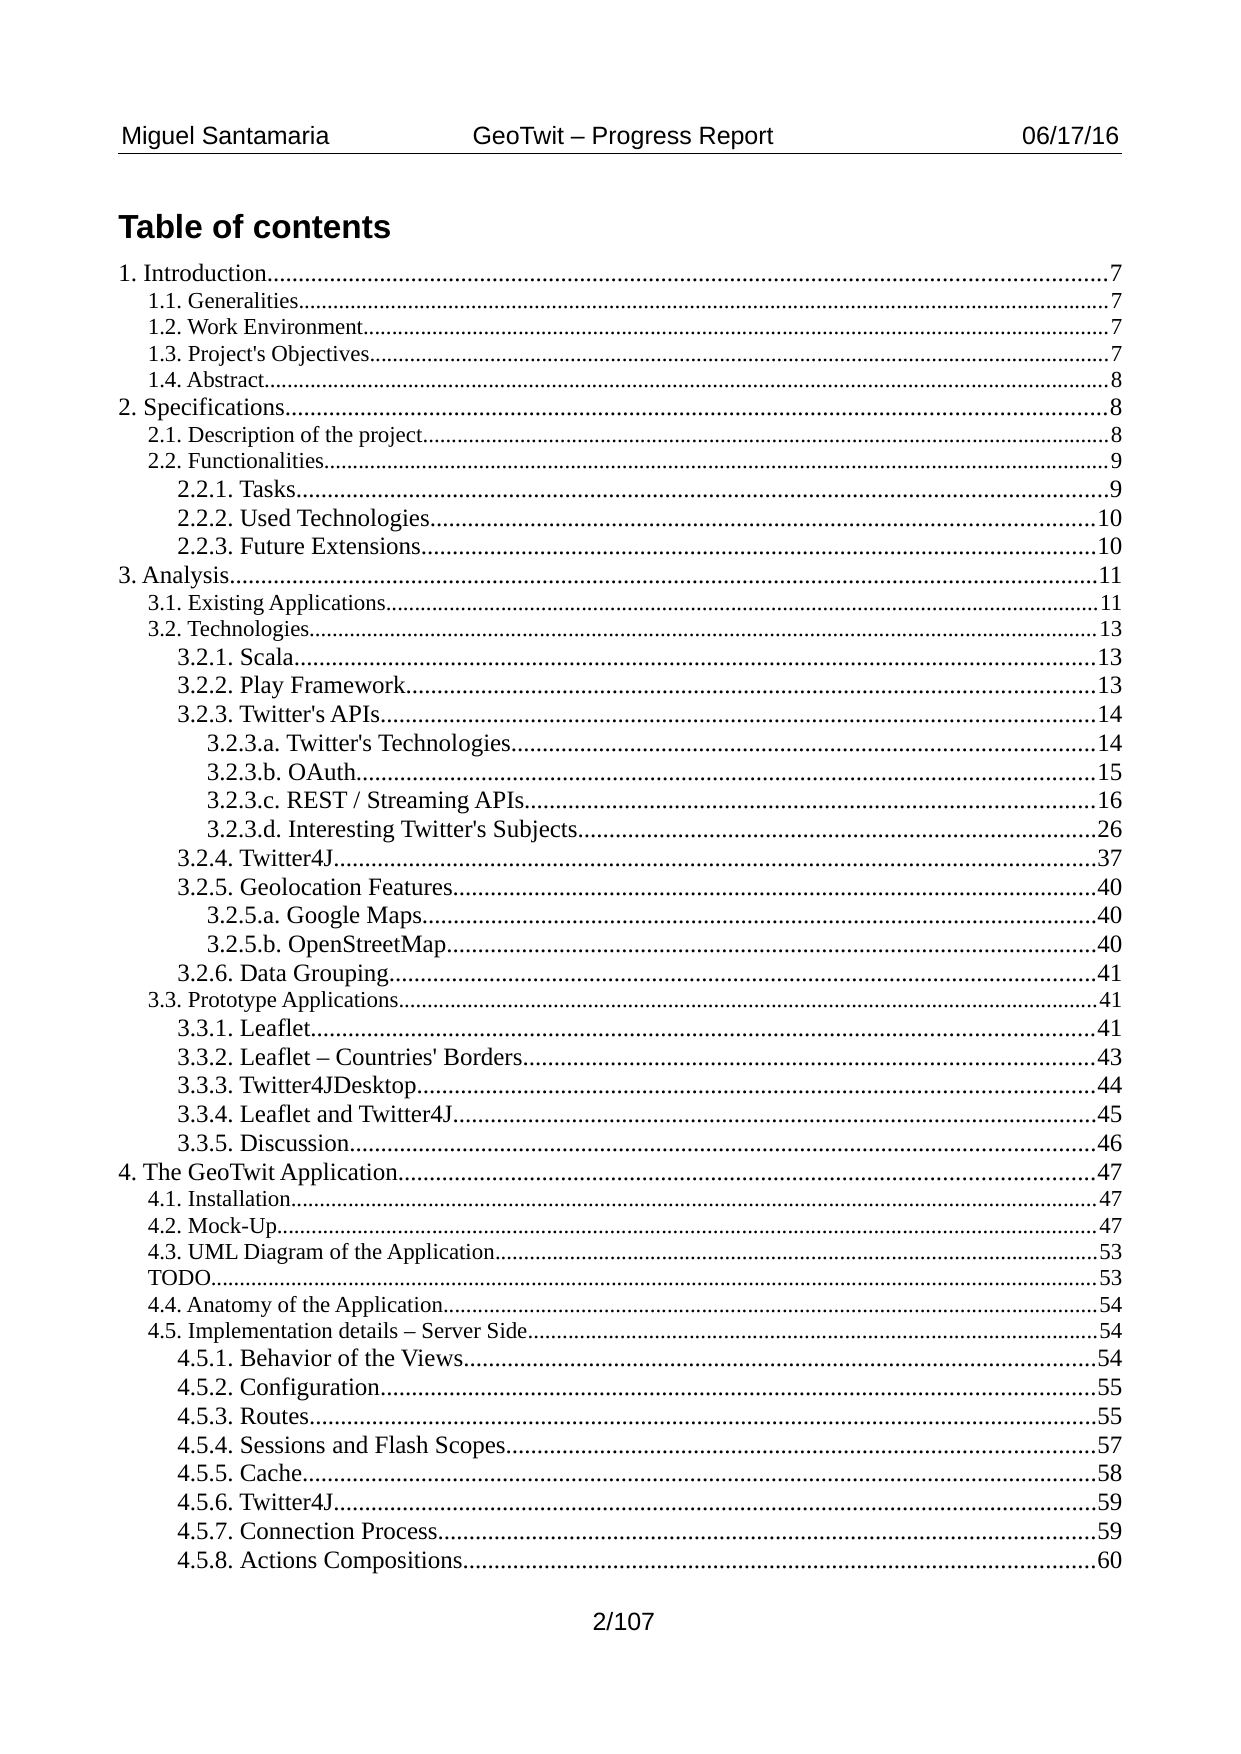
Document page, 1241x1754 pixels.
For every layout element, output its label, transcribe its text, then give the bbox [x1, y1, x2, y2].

text 3.2.5.a. Google Maps 40 [207, 900, 1122, 929]
text 3.3.1. Leaflet 41 [177, 1013, 1122, 1042]
text 3.3.4. Leaflet and Twitter4J 45 [177, 1099, 1122, 1128]
text 3.2.5.b. OpenStreetMap 40 [207, 929, 1122, 958]
text 4.5. Implementation details – Server Side 54 [148, 1317, 1122, 1343]
text 3. Analysis 11 [118, 560, 1122, 589]
text 3.2.3.a. Twitter's Technologies 14 [207, 728, 1122, 757]
text 4.5.4. Sessions and Flash Scopes 57 [177, 1430, 1122, 1458]
text 2. Specifications 8 [118, 392, 1122, 421]
text 4. The GeoTwit Application 47 [118, 1157, 1122, 1185]
text 2.2. Functionalities 9 [148, 447, 1122, 474]
text 3.2.3.d. Interesting Twitter's Subjects 26 [207, 814, 1122, 843]
text 3.2.5. Geolocation Features 40 [177, 872, 1122, 900]
text 3.2.6. Data Grouping 41 [177, 958, 1122, 987]
text 2.1. Description of the project 8 [148, 421, 1122, 447]
text 3.2.1. Scala 13 [177, 642, 1122, 670]
text 3.2.4. Twitter4J 37 [177, 843, 1122, 872]
text 4.5.2. Configuration 55 [177, 1372, 1122, 1401]
text 3.2.2. Play Framework 13 [177, 670, 1122, 699]
text 3.3.3. Twitter4JDesktop 44 [177, 1070, 1122, 1099]
text 3.3.2. Leaflet – Countries' Borders 43 [177, 1042, 1122, 1070]
text 1.4. Abstract 8 [148, 366, 1122, 392]
text 2.2.1. Tasks 9 [177, 474, 1122, 503]
text TODO 53 [148, 1264, 1122, 1291]
text 3.2. Technologies 13 [148, 615, 1122, 642]
text 2.2.2. Used Technologies 10 [177, 503, 1122, 531]
text 4.4. Anatomy of the Application 54 [148, 1291, 1122, 1317]
text 4.5.3. Routes 55 [177, 1401, 1122, 1430]
text 1.2. Work Environment 7 [148, 313, 1122, 340]
text 2.2.3. Future Extensions 10 [177, 531, 1122, 560]
text 1.3. Project's Objectives 7 [148, 340, 1122, 366]
text 3.2.3.c. REST / Streaming APIs 16 [207, 785, 1122, 814]
text 3.1. Existing Applications 11 [148, 589, 1122, 615]
text 4.5.5. Cache 58 [177, 1458, 1122, 1487]
text 3.2.3.b. OAuth 15 [207, 757, 1122, 785]
text 4.5.7. Connection Process 59 [177, 1516, 1122, 1545]
text 3.3.5. Discussion 46 [177, 1128, 1122, 1157]
text 3.3. Prototype Applications 41 [148, 987, 1122, 1013]
text 4.5.8. Actions Compositions 60 [177, 1545, 1122, 1573]
text 4.1. Installation 47 [148, 1185, 1122, 1212]
subtitle Table of contents [118, 207, 1122, 246]
text 4.5.6. Twitter4J 59 [177, 1487, 1122, 1516]
text 1. Introduction 7 [118, 258, 1122, 287]
text 4.5.1. Behavior of the Views 54 [177, 1343, 1122, 1372]
text 4.2. Mock-Up 47 [148, 1212, 1122, 1238]
text 4.3. UML Diagram of the Application 53 [148, 1238, 1122, 1264]
text 3.2.3. Twitter's APIs 14 [177, 699, 1122, 728]
text 1.1. Generalities 7 [148, 287, 1122, 313]
